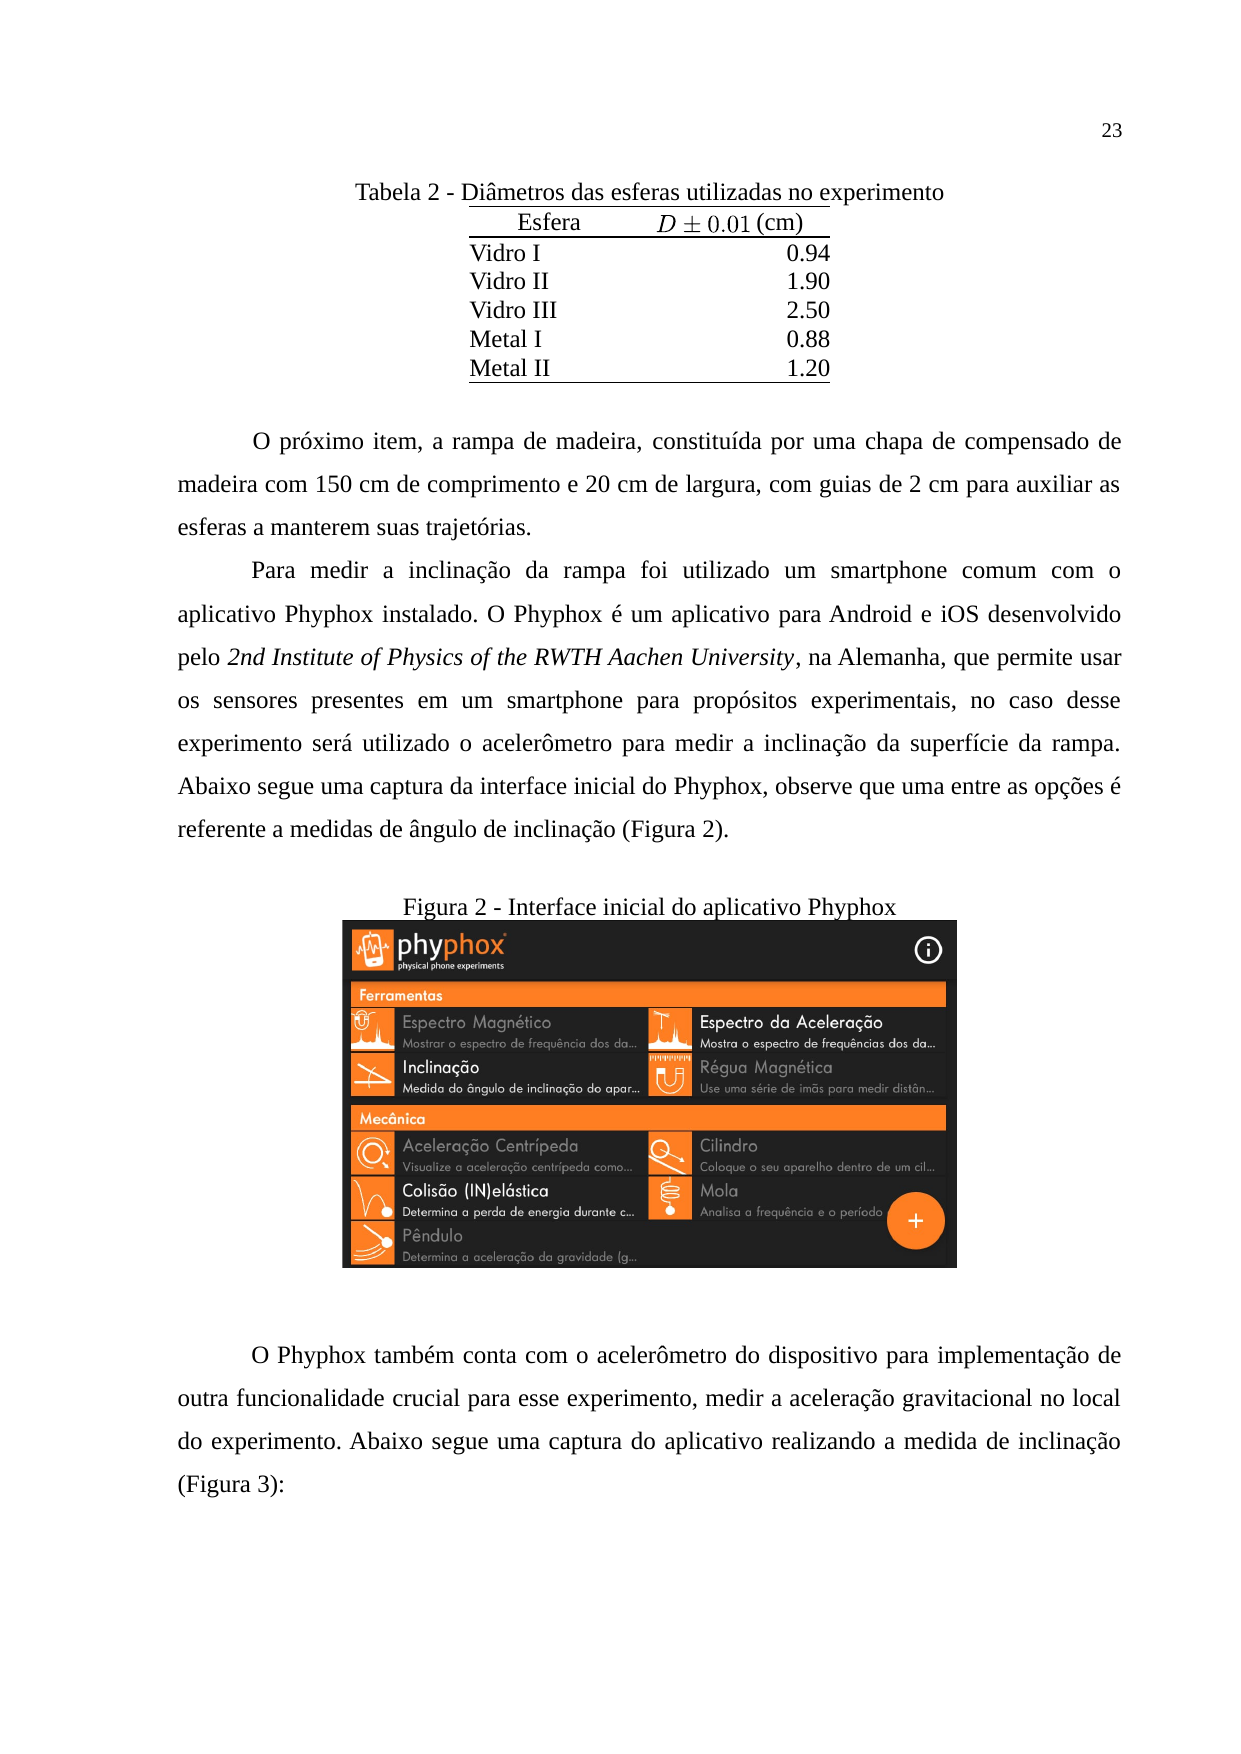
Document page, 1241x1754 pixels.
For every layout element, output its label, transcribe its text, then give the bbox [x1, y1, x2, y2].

table_cell 1.90 [629, 266, 830, 295]
text Para medir a inclinação da rampa foi utilizado um smartphone comum com o aplicativo Phyphox instalado. O Phyphox é um aplicativo para Android e iOS desenvolvido pelo 2nd Institute of Physics of the RWTH Aachen University, na Alemanha, que permite usar os sensores presentes em um smartphone para propósitos experimentais, no caso desse experimento será utilizado o acelerômetro para medir a inclinação da superfície da rampa. Abaixo segue uma captura da interface inicial do Phyphox, observe que uma entre as opções é referente a medidas de ângulo de inclinação (Figura 2). [177, 556, 1122, 843]
table_header Esfera [469, 207, 628, 236]
table_header (cm) [629, 207, 830, 236]
table_cell Metal I [469, 324, 628, 353]
text O Phyphox também conta com o acelerômetro do dispositivo para implementação de outra funcionalidade crucial para esse experimento, medir a aceleração gravitacional no local do experimento. Abaixo segue uma captura do aplicativo realizando a medida de inclinação (Figura 3): [177, 1340, 1122, 1498]
table_cell 0.88 [629, 324, 830, 353]
table_cell 1.20 [629, 353, 830, 381]
table_cell 0.94 [629, 238, 830, 266]
picture [342, 920, 957, 1268]
table_cell Vidro III [469, 295, 628, 324]
text Figura 2 - Interface inicial do aplicativo Phyphox [342, 892, 957, 920]
table_cell 2.50 [629, 295, 830, 324]
table_cell Vidro I [469, 238, 628, 266]
text Tabela 2 - Diâmetros das esferas utilizadas no experimento [177, 177, 1122, 206]
table_cell Metal II [469, 353, 628, 381]
text O próximo item, a rampa de madeira, constituída por uma chapa de compensado de madeira com 150 cm de comprimento e 20 cm de largura, com guias de 2 cm para auxiliar as esferas a manterem suas trajetórias. [177, 426, 1122, 541]
table_cell Vidro II [469, 266, 628, 295]
